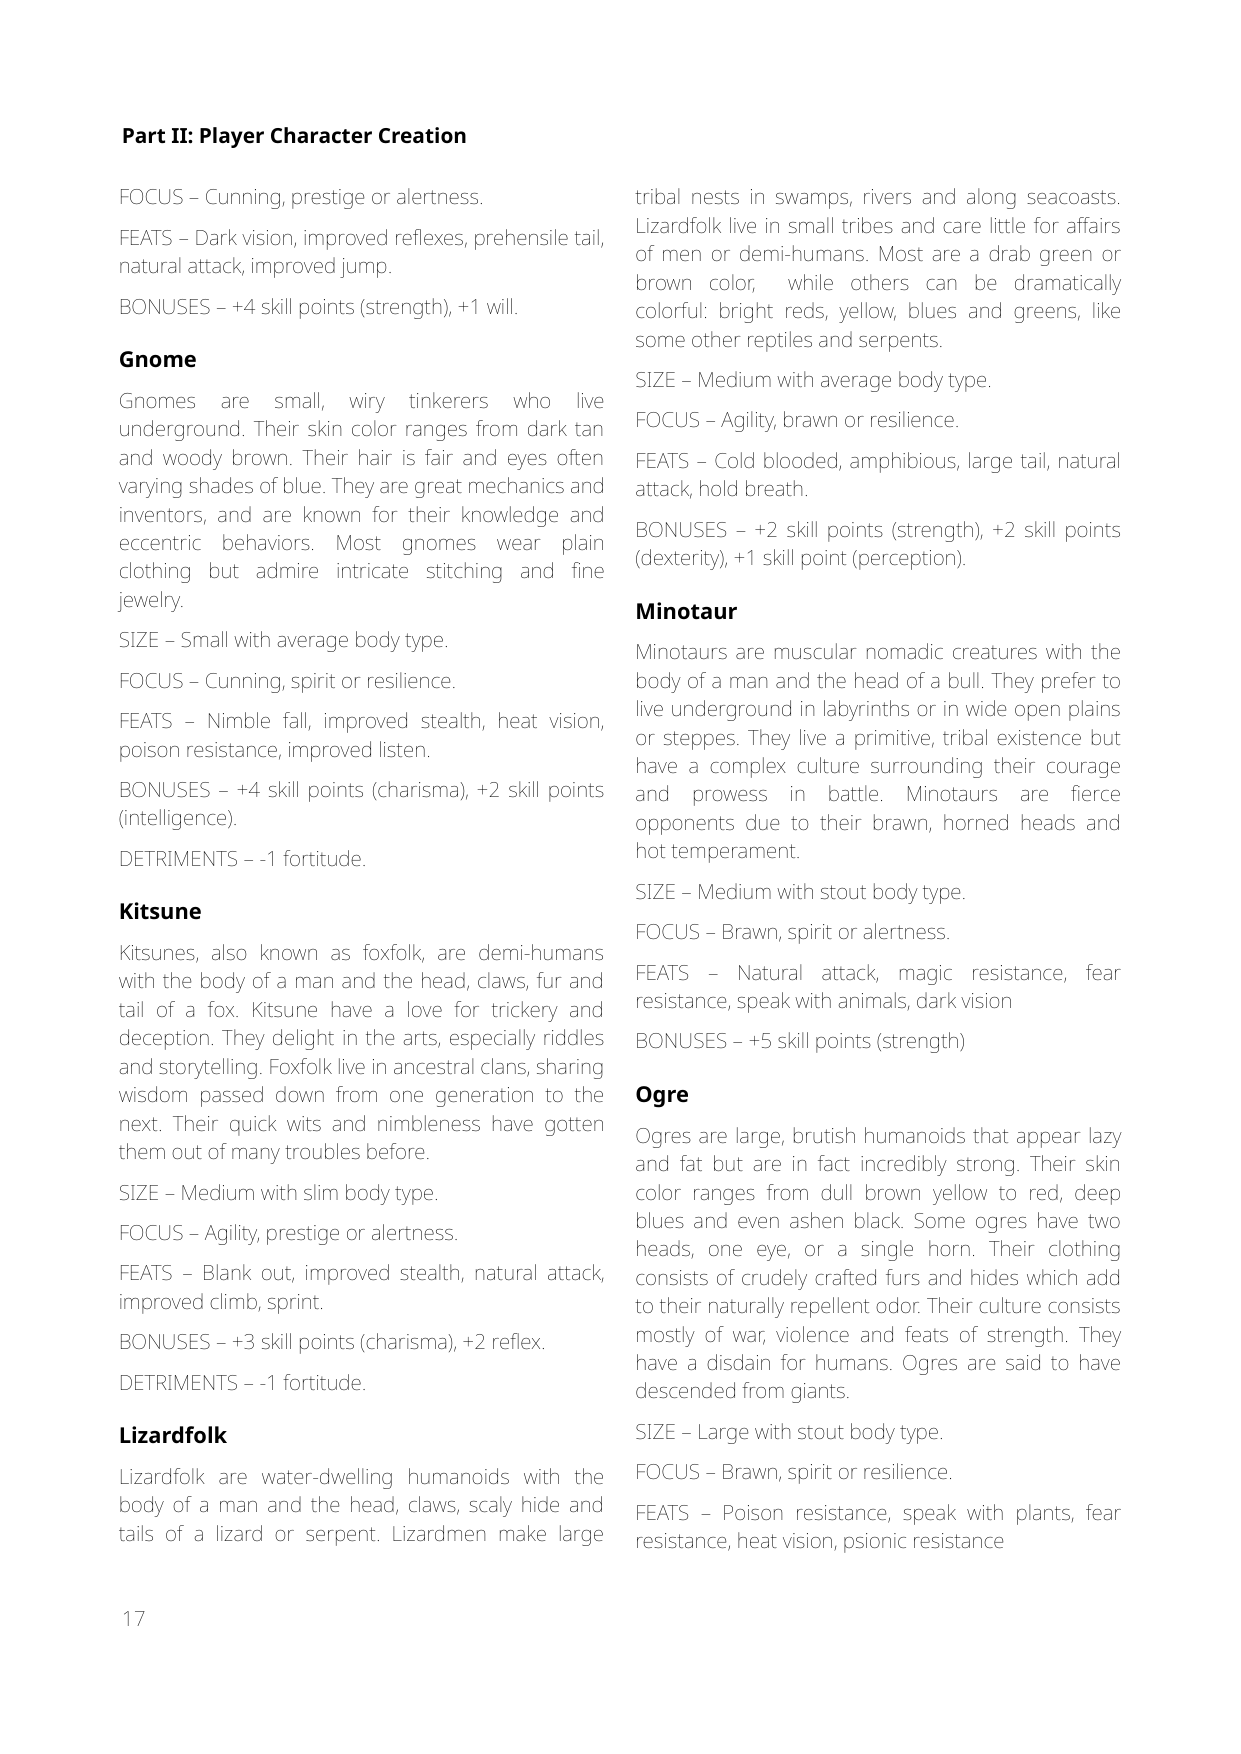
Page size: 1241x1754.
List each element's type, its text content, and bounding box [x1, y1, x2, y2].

text SIZE – Medium with average body type. [635, 365, 1122, 393]
text FEATS – Natural attack, magic resistance, fear resistance, speak with animals, dark vision [635, 958, 1122, 1014]
text Minotaur [635, 596, 1122, 625]
text FEATS – Blank out, improved stealth, natural attack, improved climb, sprint. [118, 1258, 605, 1315]
text Lizardfolk [118, 1420, 605, 1450]
text FOCUS – Agility, prestige or alertness. [118, 1218, 605, 1246]
text Kitsunes, also known as foxfolk, are demi-humans with the body of a man and the head, claws, fur and tail of a fox. Kitsune have a love for trickery and deception. They delight in the arts, especially riddles and storytelling. Foxfolk live in ancestral clans, sharing wisdom passed down from one generation to the next. Their quick wits and nimbleness have gotten them out of many troubles before. [118, 938, 605, 1166]
text BONUSES – +4 skill points (charisma), +2 skill points (intelligence). [118, 775, 605, 832]
text BONUSES – +5 skill points (strength) [635, 1027, 1122, 1055]
text FOCUS – Brawn, spirit or alertness. [635, 917, 1122, 946]
text BONUSES – +4 skill points (strength), +1 will. [118, 292, 605, 320]
text FEATS – Cold blooded, amphibious, large tail, natural attack, hold breath. [635, 446, 1122, 503]
text DETRIMENTS – -1 fortitude. [118, 1368, 605, 1396]
text BONUSES – +3 skill points (charisma), +2 reflex. [118, 1327, 605, 1356]
text SIZE – Medium with stout body type. [635, 877, 1122, 905]
text Kitsune [118, 896, 605, 926]
text SIZE – Small with average body type. [118, 625, 605, 654]
text Gnomes are small, wiry tinkerers who live underground. Their skin color ranges from dark tan and woody brown. Their hair is fair and eyes often varying shades of blue. They are great mechanics and inventors, and are known for their knowledge and eccentric behaviors. Most gnomes wear plain clothing but admire intricate stitching and fine jewelry. [118, 386, 605, 613]
text DETRIMENTS – -1 fortitude. [118, 844, 605, 872]
text SIZE – Large with stout body type. [635, 1417, 1122, 1446]
text FOCUS – Agility, brawn or resilience. [635, 406, 1122, 434]
text FEATS – Dark vision, improved reflexes, prehensile tail, natural attack, improved jump. [118, 223, 605, 280]
text Ogres are large, brutish humanoids that appear lazy and fat but are in fact incredibly strong. Their skin color ranges from dull brown yellow to red, deep blues and even ashen black. Some ogres have two heads, one eye, or a single horn. Their clothing consists of crudely crafted furs and hides which add to their naturally repellent odor. Their culture consists mostly of war, violence and feats of strength. They have a disdain for humans. Ogres are said to have descended from giants. [635, 1121, 1122, 1405]
text tribal nests in swamps, rivers and along seacoasts. Lizardfolk live in small tribes and care little for affairs of men or demi-humans. Most are a drab green or brown color, while others can be dramatically colorful: bright reds, yellow, blues and greens, like some other reptiles and serpents. [635, 182, 1122, 353]
text FOCUS – Cunning, prestige or alertness. [118, 182, 605, 211]
text FOCUS – Brawn, spirit or resilience. [635, 1457, 1122, 1486]
text FEATS – Nimble fall, improved stealth, heat vision, poison resistance, improved listen. [118, 706, 605, 763]
text Gnome [118, 344, 605, 374]
text Minotaurs are muscular nomadic creatures with the body of a man and the head of a bull. They prefer to live underground in labyrinths or in wide open plains or steppes. They live a primitive, tribal existence but have a complex culture surrounding their courage and prowess in battle. Minotaurs are fierce opponents due to their brawn, horned heads and hot temperament. [635, 637, 1122, 865]
text FOCUS – Cunning, spirit or resilience. [118, 666, 605, 694]
text Lizardfolk are water-dwelling humanoids with the body of a man and the head, claws, scaly hide and tails of a lizard or serpent. Lizardmen make large [118, 1462, 605, 1547]
text FEATS – Poison resistance, speak with plants, fear resistance, heat vision, psionic resistance [635, 1498, 1122, 1555]
text SIZE – Medium with slim body type. [118, 1178, 605, 1206]
text BONUSES – +2 skill points (strength), +2 skill points (dexterity), +1 skill point (perception). [635, 515, 1122, 572]
text Ogre [635, 1079, 1122, 1109]
